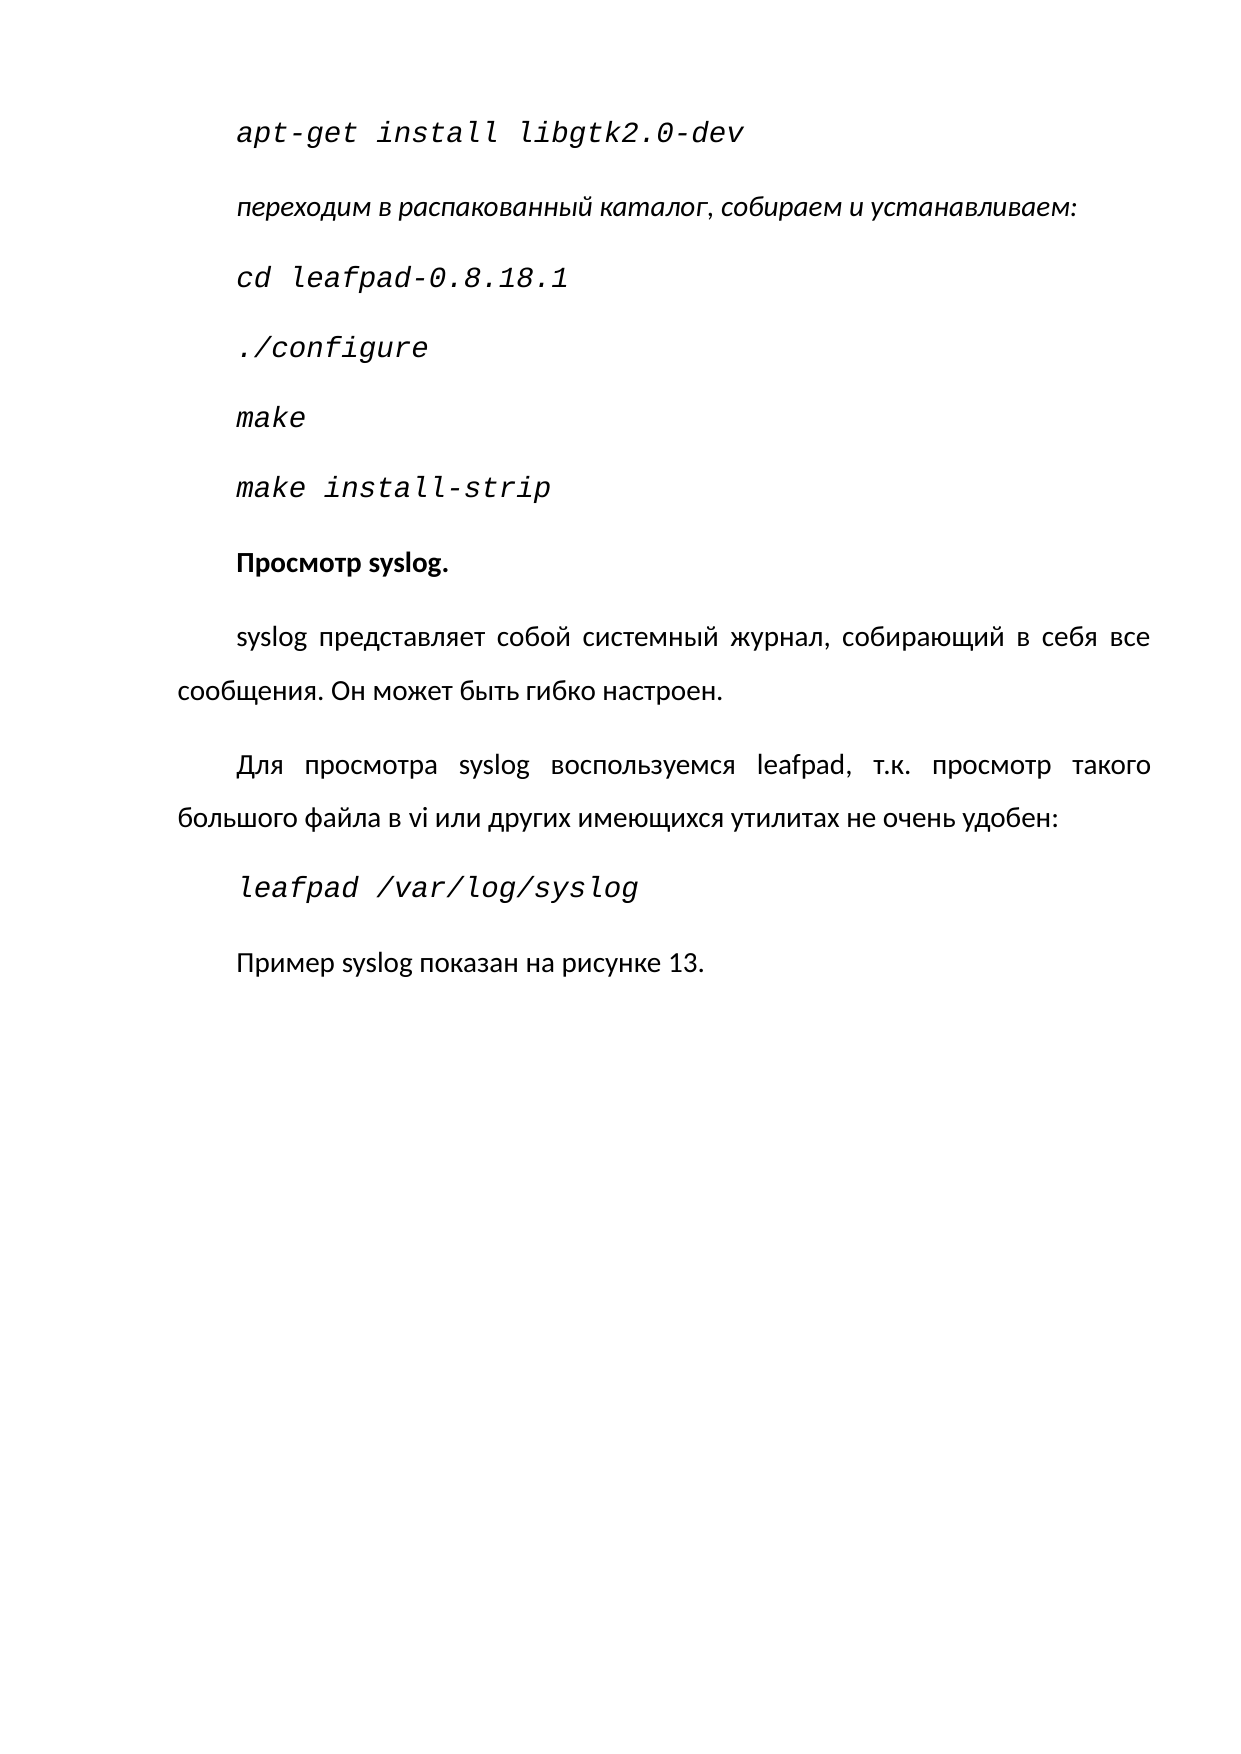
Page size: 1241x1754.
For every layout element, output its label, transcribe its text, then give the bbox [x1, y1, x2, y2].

text ./configure [177, 333, 1152, 366]
text make install-strip [177, 474, 1152, 507]
text переходим в распакованный каталог, собираем и устанавливаем: [177, 188, 1152, 224]
text leafpad /var/log/syslog [177, 874, 1152, 907]
text make [177, 403, 1152, 436]
text cd leafpad-0.8.18.1 [177, 263, 1152, 296]
text Для просмотра syslog воспользуемся leafpad, т.к. просмотр такого большого файла в vi или других имеющихся утилитах не очень удобен: [177, 746, 1152, 835]
text syslog представляет собой системный журнал, собирающий в себя все сообщения. Он может быть гибко настроен. [177, 618, 1152, 707]
text Пример syslog показан на рисунке 13. [177, 944, 1152, 979]
text apt-get install libgtk2.0-dev [177, 118, 1152, 151]
text Просмотр syslog. [177, 544, 1152, 579]
